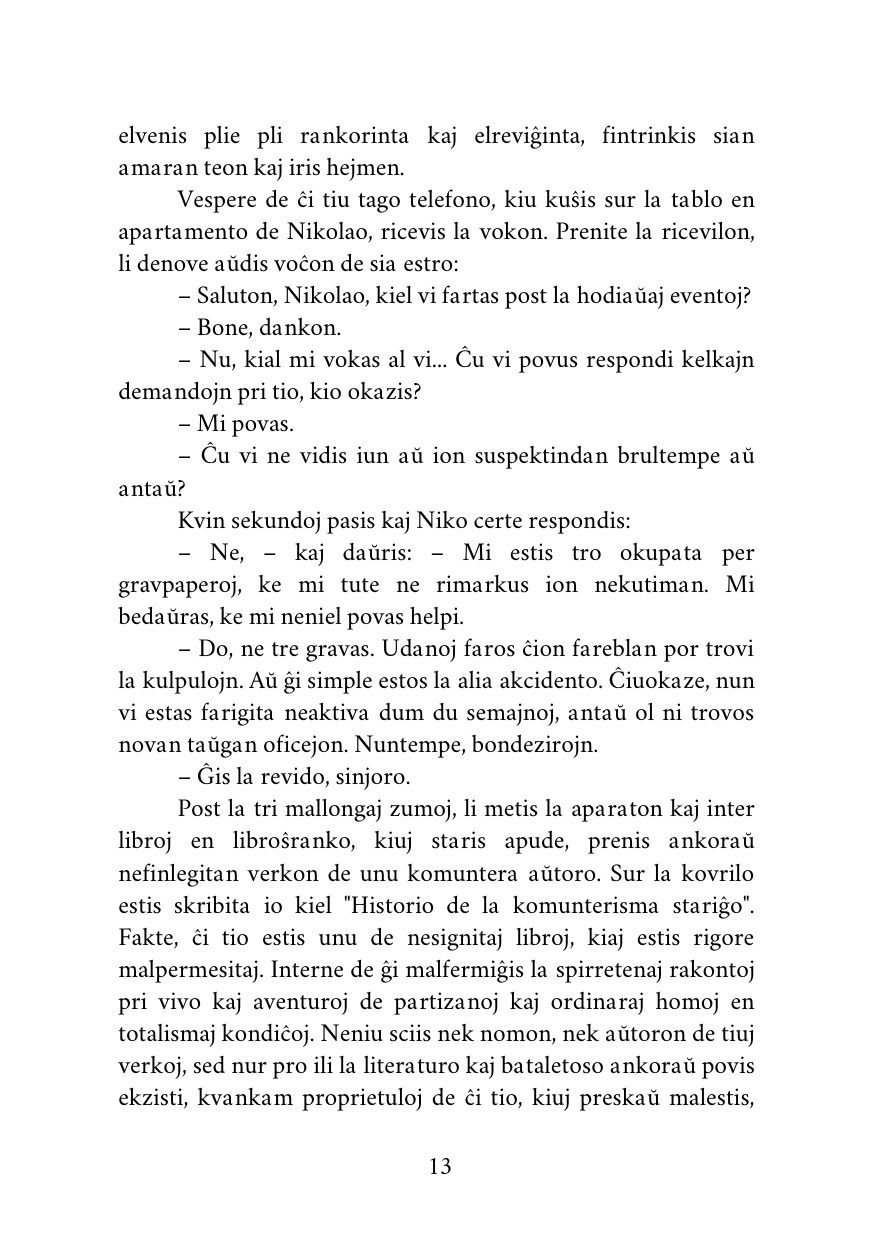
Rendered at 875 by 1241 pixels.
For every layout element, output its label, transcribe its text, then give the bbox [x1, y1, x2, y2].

text Vespere de ĉi tiu tago telefono, kiu kuŝis sur la tablo en apartamento de Nikolao, ricevis la vokon. Prenite la ricevilon, li denove aŭdis voĉon de sia estro: [118, 182, 756, 278]
text Post la tri mallongaj zumoj, li metis la aparaton kaj inter libroj en libroŝranko, kiuj staris apude, prenis ankoraŭ nefinlegitan verkon de unu komuntera aŭtoro. Sur la kovrilo estis skribita io kiel "Historio de la komunterisma stariĝo". Fakte, ĉi tio estis unu de nesignitaj libroj, kiaj estis rigore malpermesitaj. Interne de ĝi malfermiĝis la spirretenaj rakontoj pri vivo kaj aventuroj de partizanoj kaj ordinaraj homoj en totalismaj kondiĉoj. Neniu sciis nek nomon, nek aŭtoron de tiuj verkoj, sed nur pro ili la literaturo kaj bataletoso ankoraŭ povis ekzisti, kvankam proprietuloj de ĉi tio, kiuj preskaŭ malestis, [118, 792, 756, 1113]
text – Do, ne tre gravas. Udanoj faros ĉion fareblan por trovi la kulpulojn. Aŭ ĝi simple estos la alia akcidento. Ĉiuokaze, nun vi estas farigita neaktiva dum du semajnoj, antaŭ ol ni trovos novan taŭgan oficejon. Nuntempe, bondezirojn. [118, 631, 756, 760]
text Kvin sekundoj pasis kaj Niko certe respondis: [118, 503, 756, 535]
text – Nu, kial mi vokas al vi... Ĉu vi povus respondi kelkajn demandojn pri tio, kio okazis? [118, 343, 756, 407]
text – Mi povas. [118, 407, 756, 439]
text – Ĉu vi ne vidis iun aŭ ion suspektindan brultempe aŭ antaŭ? [118, 439, 756, 503]
text – Ĝis la revido, sinjoro. [118, 760, 756, 792]
text – Ne, – kaj daŭris: – Mi estis tro okupata per gravpaperoj, ke mi tute ne rimarkus ion nekutiman. Mi bedaŭras, ke mi neniel povas helpi. [118, 535, 756, 631]
text – Saluton, Nikolao, kiel vi fartas post la hodiaŭaj eventoj? [118, 278, 756, 311]
text elvenis plie pli rankorinta kaj elreviĝinta, fintrinkis sian amaran teon kaj iris hejmen. [118, 118, 756, 182]
text – Bone, dankon. [118, 311, 756, 343]
